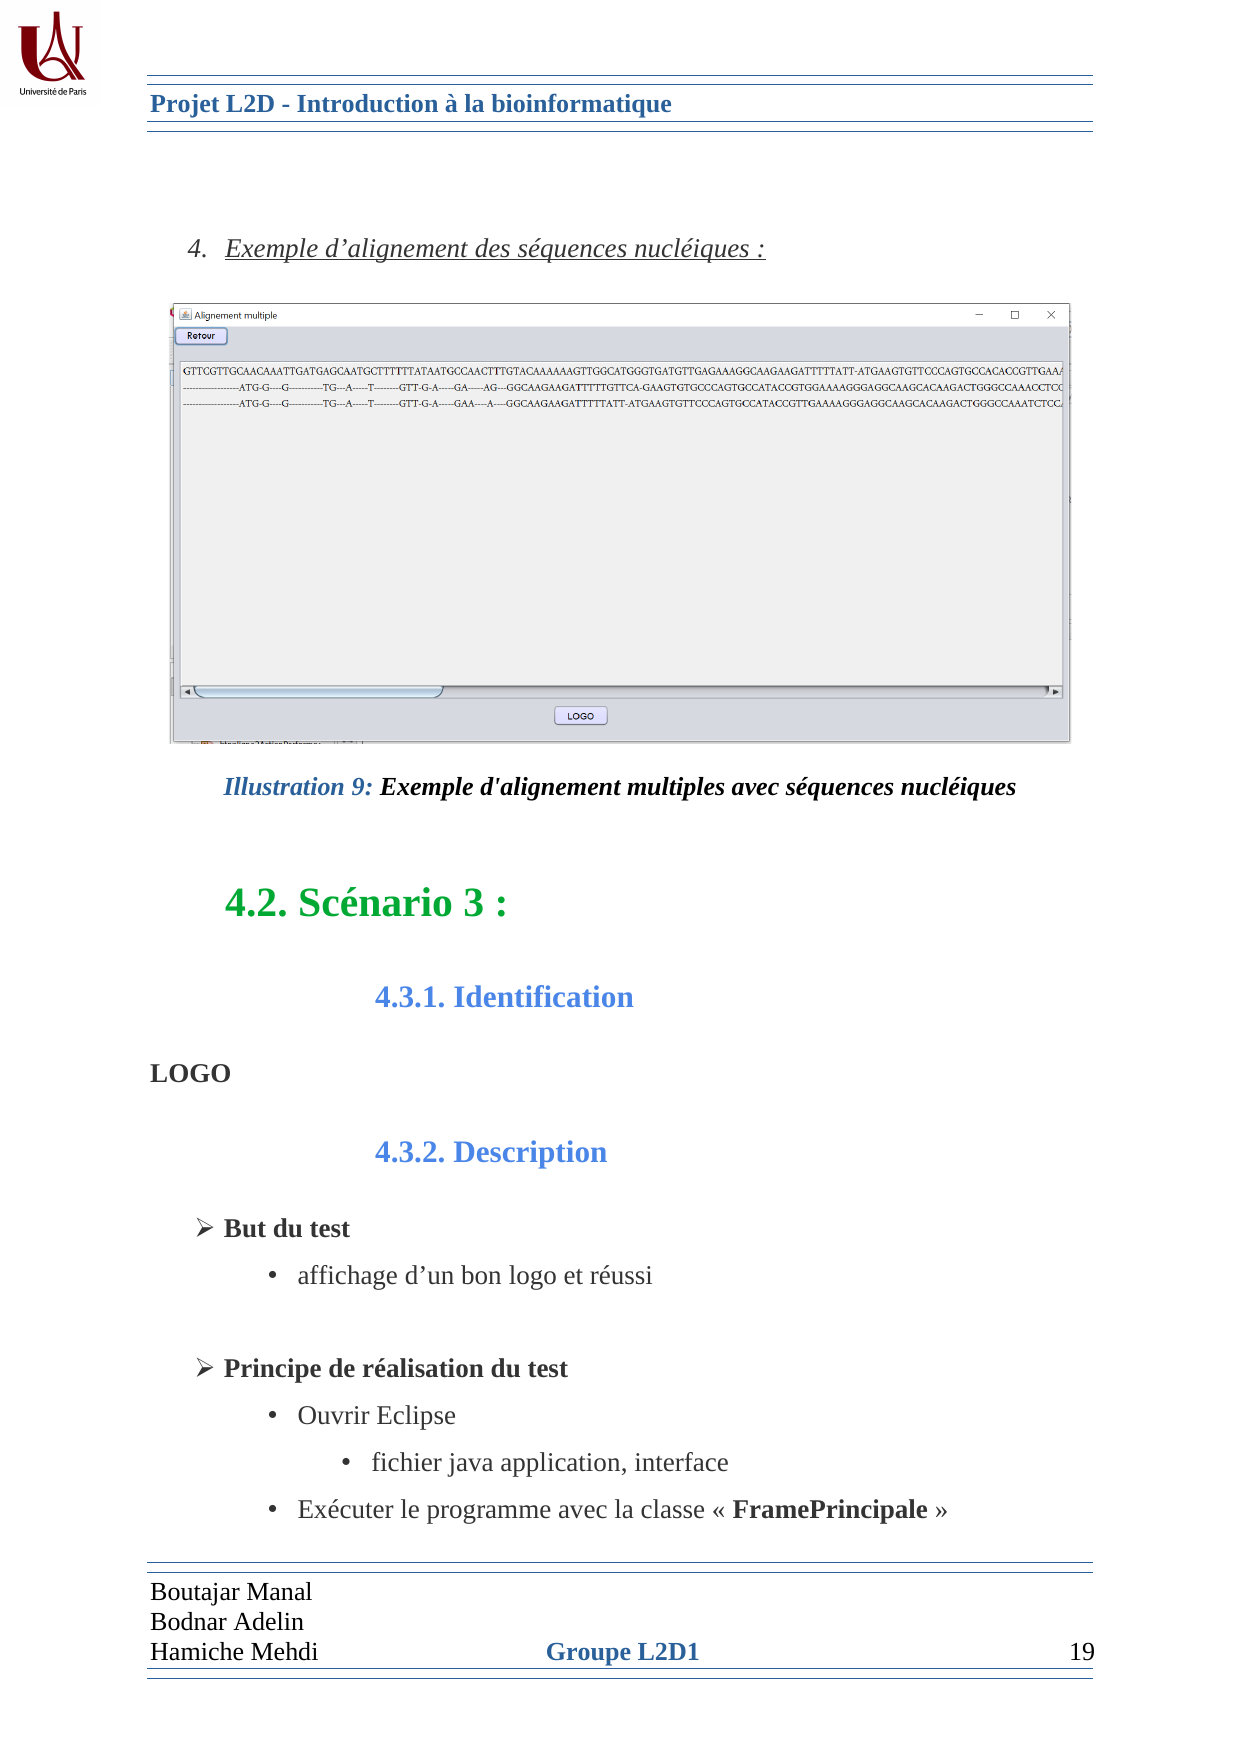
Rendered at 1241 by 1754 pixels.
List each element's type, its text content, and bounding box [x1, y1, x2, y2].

text LOGO [150, 1057, 1090, 1089]
list But du test [194, 1212, 1090, 1243]
list Exécuter le programme avec la classe « FramePrincipale » [268, 1493, 1090, 1524]
subtitle 4.3.2. Description [300, 1133, 1090, 1169]
subtitle 4.3.1. Identification [300, 979, 1090, 1014]
list Ouvrir Eclipse [268, 1399, 1090, 1431]
list Principe de réalisation du test [194, 1353, 1090, 1384]
list Exemple d’alignement des séquences nucléiques : [187, 232, 1090, 263]
list affichage d’un bon logo et réussi [268, 1259, 1090, 1290]
picture [168, 303, 1072, 744]
subtitle [169, 291, 1071, 303]
text Illustration 9: Exemple d'alignement multiples avec séquences nucléiques [169, 744, 1071, 801]
subtitle 4.2. Scénario 3 : [150, 316, 1090, 926]
picture [0, 0, 101, 107]
list fichier java application, interface [341, 1446, 1090, 1478]
